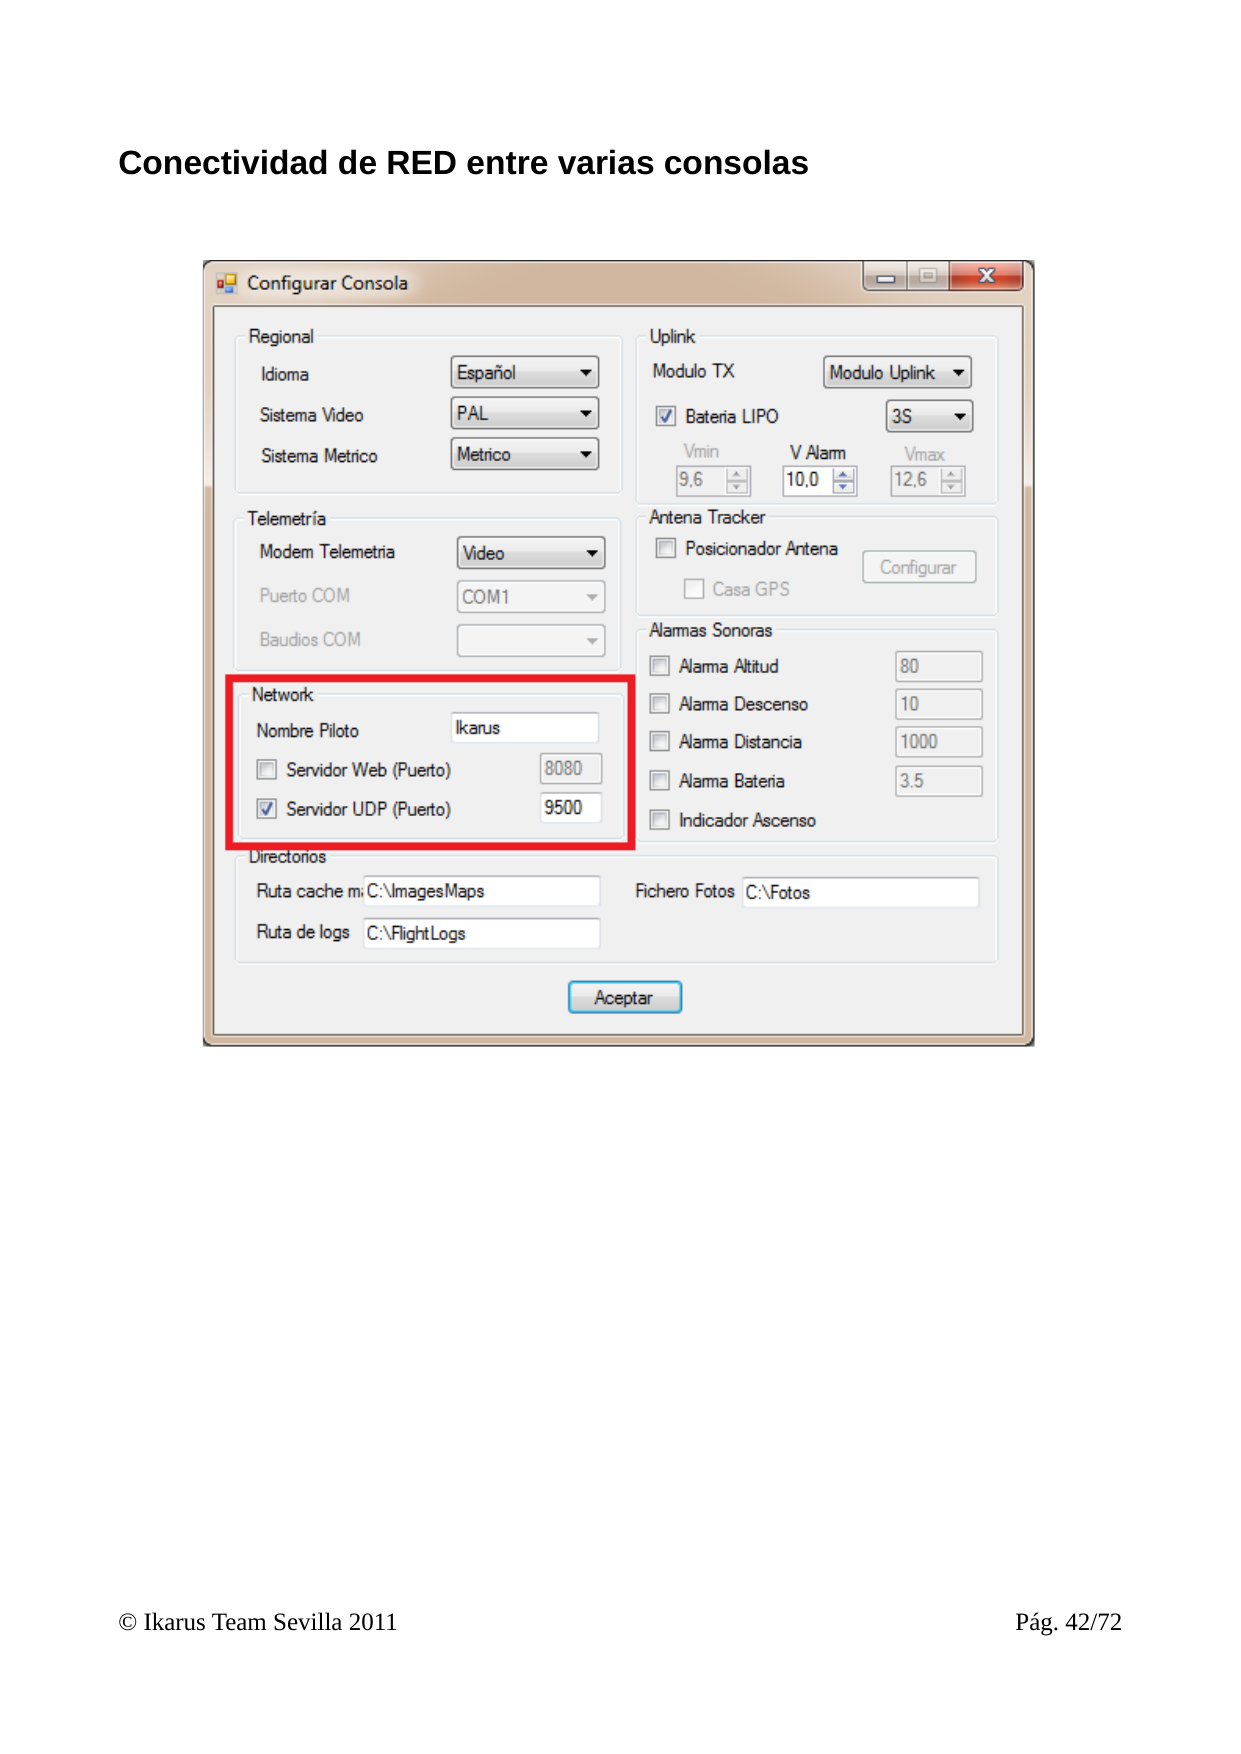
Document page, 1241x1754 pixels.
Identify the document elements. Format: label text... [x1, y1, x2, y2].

subtitle Conectividad de RED entre varias consolas [118, 143, 1122, 182]
